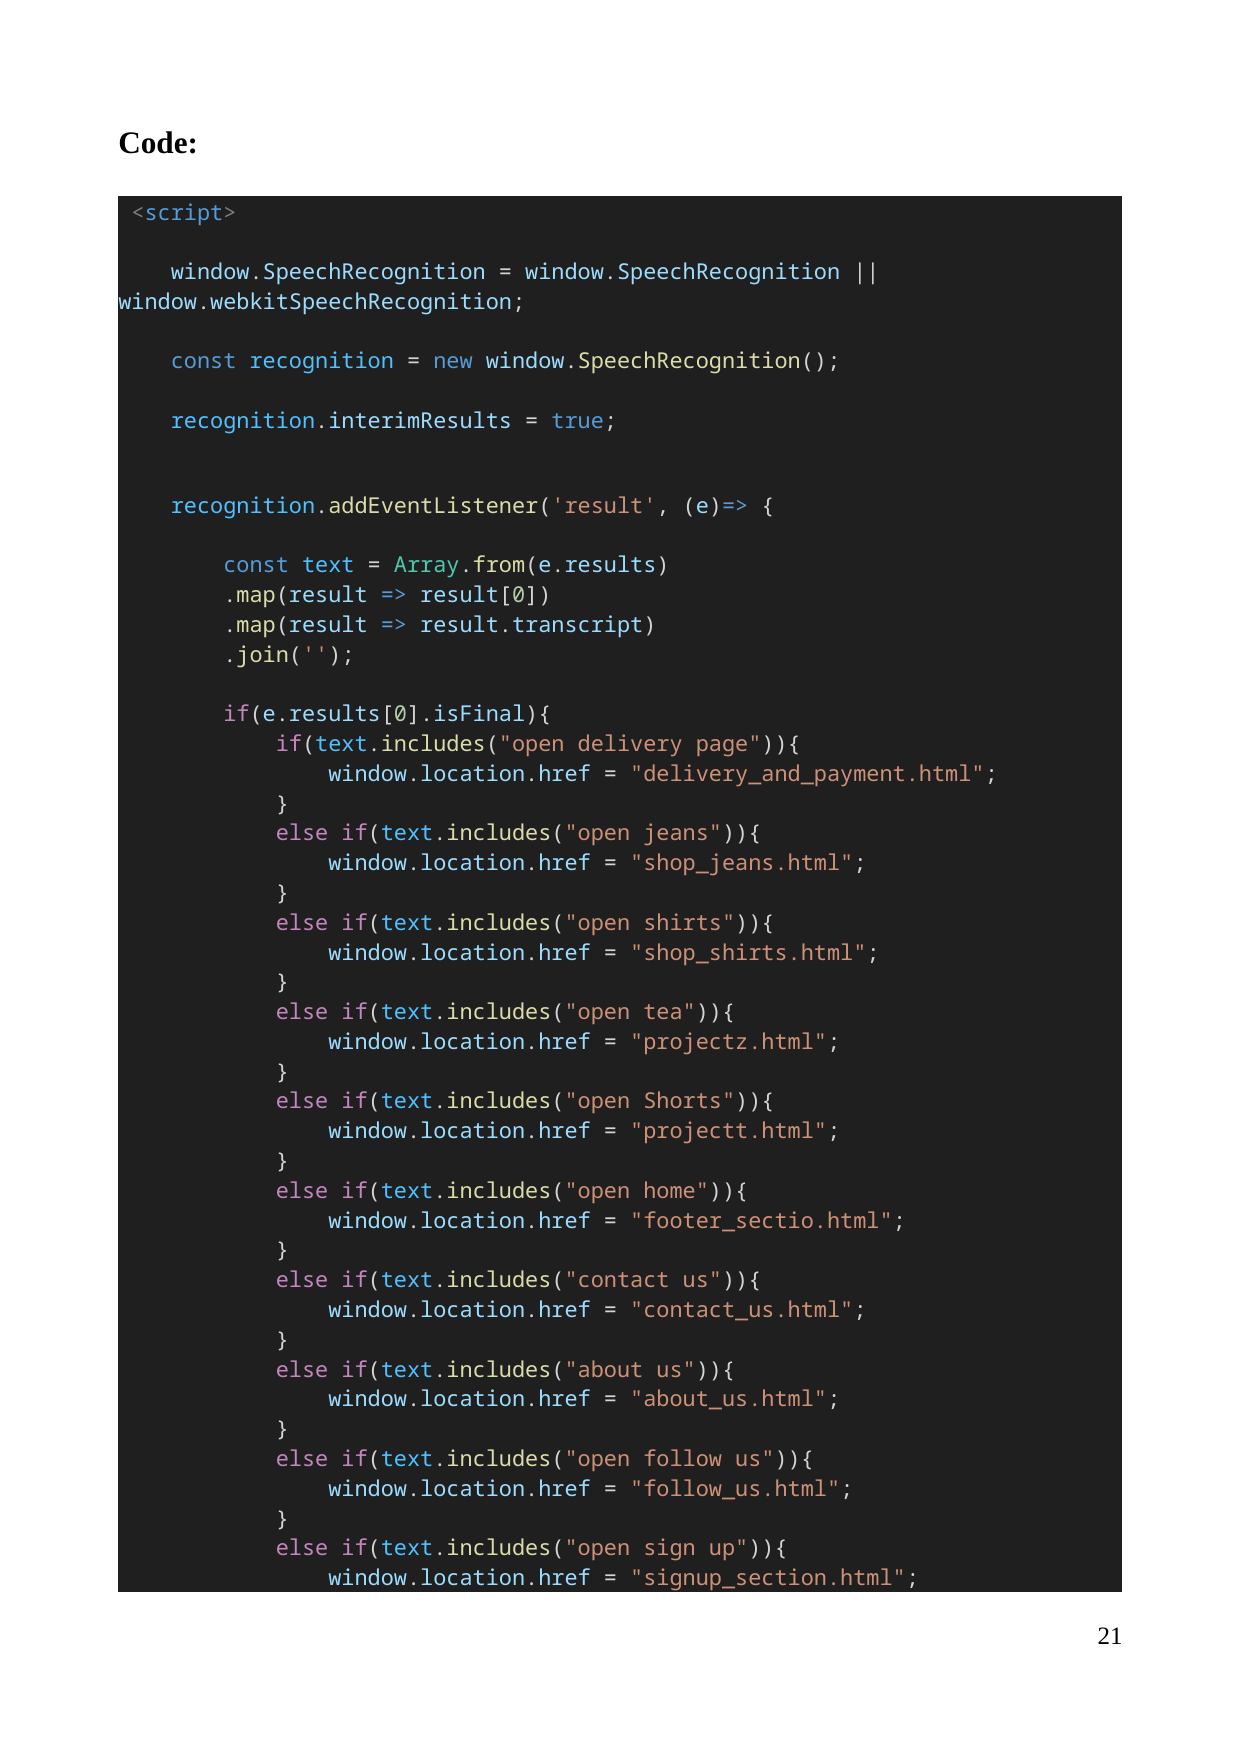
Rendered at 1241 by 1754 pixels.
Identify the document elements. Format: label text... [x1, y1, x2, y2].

text window.location.href = "footer_sectio.html"; [118, 1204, 1122, 1234]
text recognition.interimResults = true; [118, 405, 1122, 435]
text else if(text.includes("about us")){ [118, 1353, 1122, 1383]
text recognition.addEventListener('result', (e)=> { [118, 489, 1122, 519]
text .map(result => result.transcript) [118, 609, 1122, 638]
text window.location.href = "projectt.html"; [118, 1115, 1122, 1145]
text } [118, 1145, 1122, 1175]
text } [118, 787, 1122, 817]
text const recognition = new window.SpeechRecognition(); [118, 345, 1122, 375]
text window.location.href = "shop_jeans.html"; [118, 847, 1122, 877]
text window.location.href = "contact_us.html"; [118, 1294, 1122, 1324]
text } [118, 1502, 1122, 1532]
text } [118, 1324, 1122, 1353]
text } [118, 966, 1122, 996]
text } [118, 1413, 1122, 1443]
text else if(text.includes("open shirts")){ [118, 907, 1122, 936]
text else if(text.includes("open tea")){ [118, 996, 1122, 1026]
text else if(text.includes("open follow us")){ [118, 1443, 1122, 1473]
text window.location.href = "shop_shirts.html"; [118, 936, 1122, 966]
text if(text.includes("open delivery page")){ [118, 728, 1122, 758]
text window.location.href = "delivery_and_payment.html"; [118, 758, 1122, 787]
text window.location.href = "projectz.html"; [118, 1026, 1122, 1056]
text window.location.href = "about_us.html"; [118, 1383, 1122, 1413]
text else if(text.includes("open home")){ [118, 1175, 1122, 1204]
text if(e.results[0].isFinal){ [118, 698, 1122, 728]
text } [118, 1234, 1122, 1264]
text window.location.href = "signup_section.html"; [118, 1562, 1122, 1592]
text else if(text.includes("open Shorts")){ [118, 1085, 1122, 1115]
text .join(''); [118, 638, 1122, 668]
text <script> [118, 196, 1122, 226]
text window.SpeechRecognition = window.SpeechRecognition || window.webkitSpeechRecognition; [118, 256, 1122, 316]
text } [118, 1056, 1122, 1085]
text } [118, 877, 1122, 907]
text else if(text.includes("open jeans")){ [118, 817, 1122, 847]
text .map(result => result[0]) [118, 579, 1122, 609]
text else if(text.includes("contact us")){ [118, 1264, 1122, 1294]
text window.location.href = "follow_us.html"; [118, 1473, 1122, 1502]
text const text = Array.from(e.results) [118, 549, 1122, 579]
text Code: [118, 124, 1122, 161]
text else if(text.includes("open sign up")){ [118, 1532, 1122, 1562]
